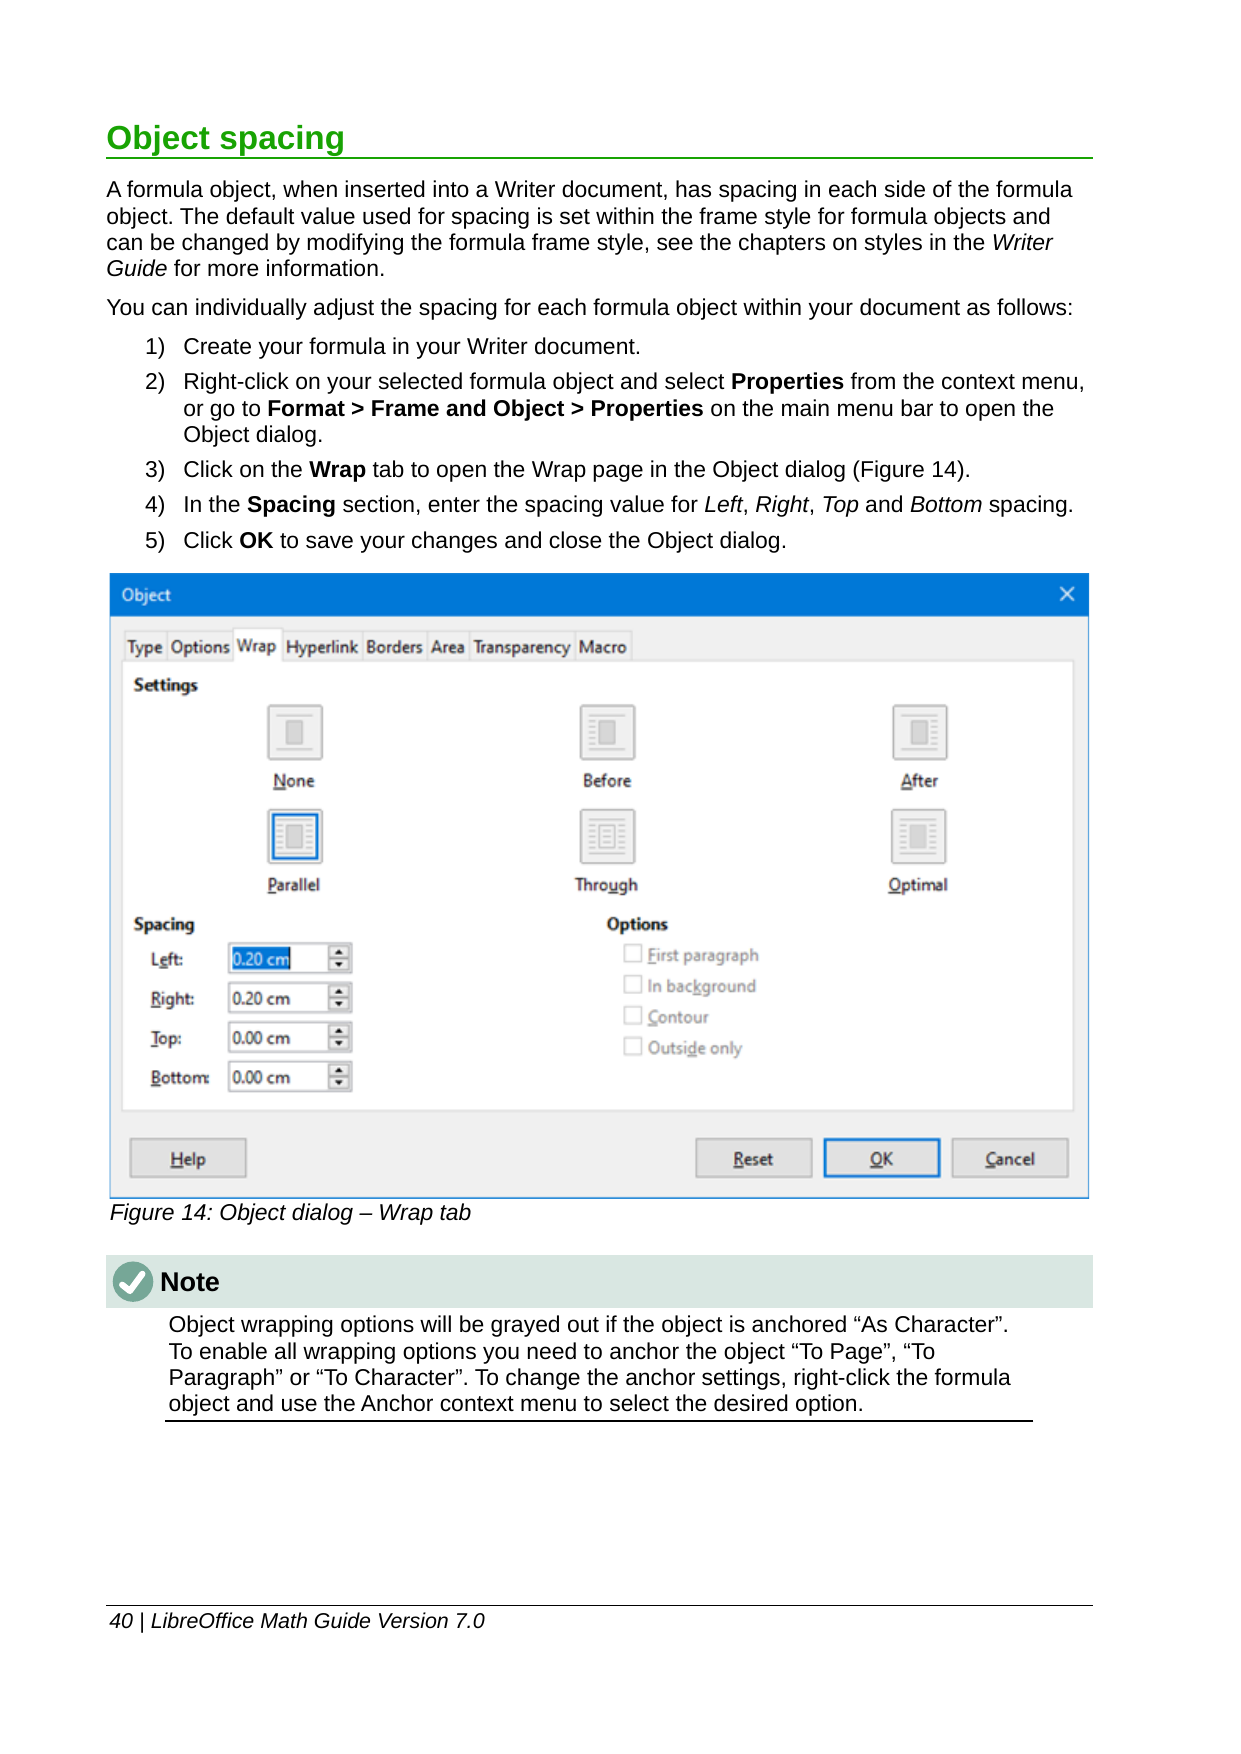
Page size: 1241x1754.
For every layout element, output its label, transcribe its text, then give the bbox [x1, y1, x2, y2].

list In the Spacing section, enter the spacing value for Left, Right, Top and Bottom spacing. [165, 491, 1093, 518]
subtitle Note [106, 1255, 1093, 1308]
text You can individually adjust the spacing for each formula object within your document as follows: [106, 294, 1093, 321]
list Click OK to save your changes and close the Object dialog. [165, 527, 1093, 553]
list Create your formula in your Writer document. [165, 333, 1093, 359]
text Figure 14: Object dialog – Wrap tab [109, 1199, 1089, 1225]
list Right-click on your selected formula object and select Properties from the context menu, or go to Format > Frame and Object > Properties on the main menu bar to open the Object dialog. [165, 368, 1093, 447]
subtitle Object spacing [106, 118, 1093, 157]
text A formula object, when inserted into a Writer document, has spacing in each side of the formula object. The default value used for spacing is set within the frame style for formula objects and can be changed by modifying the formula frame style, see the chapters on styles in the Writer Guide for more information. [106, 176, 1093, 282]
picture [109, 573, 1090, 1199]
text Object wrapping options will be grayed out if the object is anchored “As Character”. To enable all wrapping options you need to anchor the object “To Page”, “To Paragraph” or “To Character”. To change the anchor settings, right-click the formula object and use the Anchor context menu to select the desired option. [165, 1308, 1033, 1420]
list Click on the Wrap tab to open the Wrap page in the Object dialog (Figure 14). [165, 456, 1093, 483]
